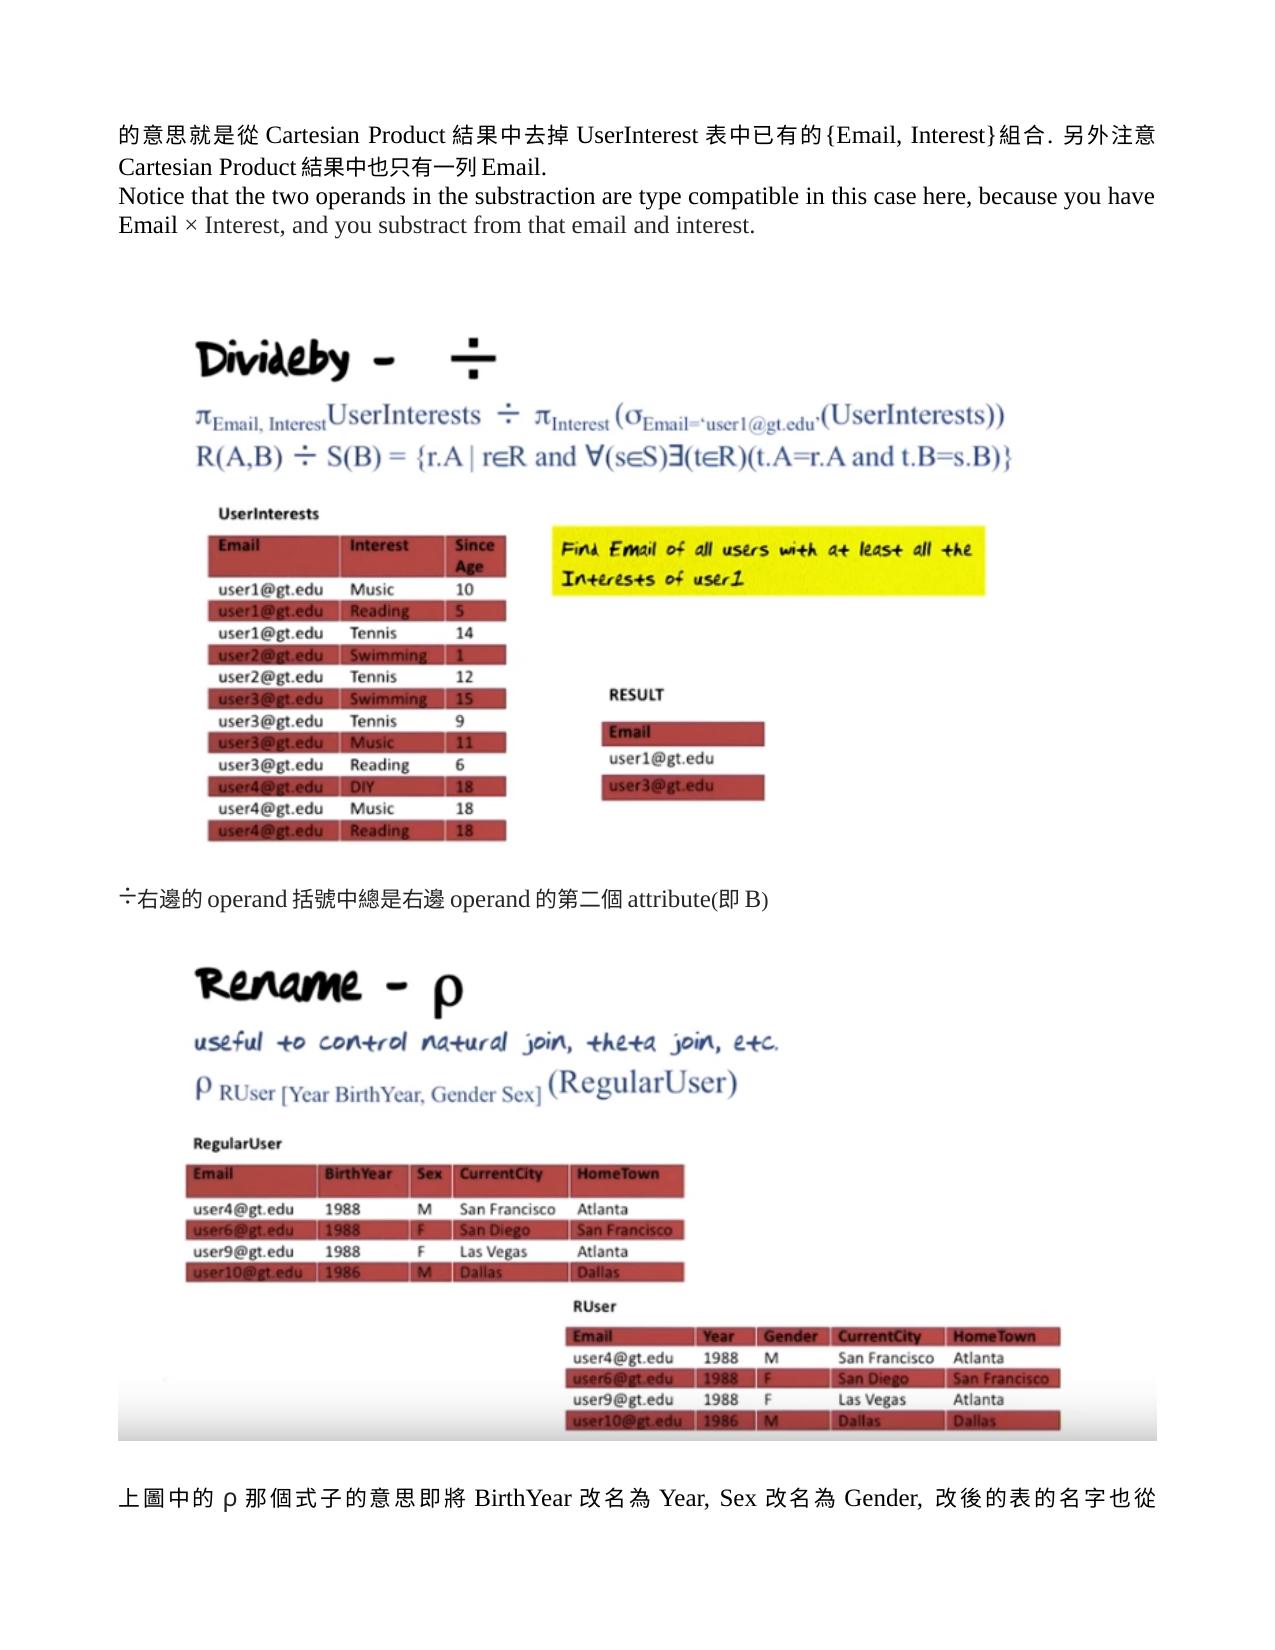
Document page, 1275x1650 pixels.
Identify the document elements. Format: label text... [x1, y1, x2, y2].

text 上圖中的ρ那個式子的意思即將BirthYear改名為Year, Sex改名為Gender, 改後的表的名字也從 [118, 1479, 1157, 1514]
picture [118, 954, 1157, 1441]
text ÷右邊的operand括號中總是右邊operand的第二個attribute(即B) [118, 875, 1157, 915]
text Notice that the two operands in the substraction are type compatible in this case here, because you have Email × Interest, and you substract from that email and interest. [118, 181, 1157, 239]
picture [118, 325, 1157, 847]
text 的意思就是從Cartesian Product結果中去掉UserInterest表中已有的{Email, Interest}組合. 另外注意Cartesian Product結果中也只有一列Email. [118, 118, 1157, 181]
